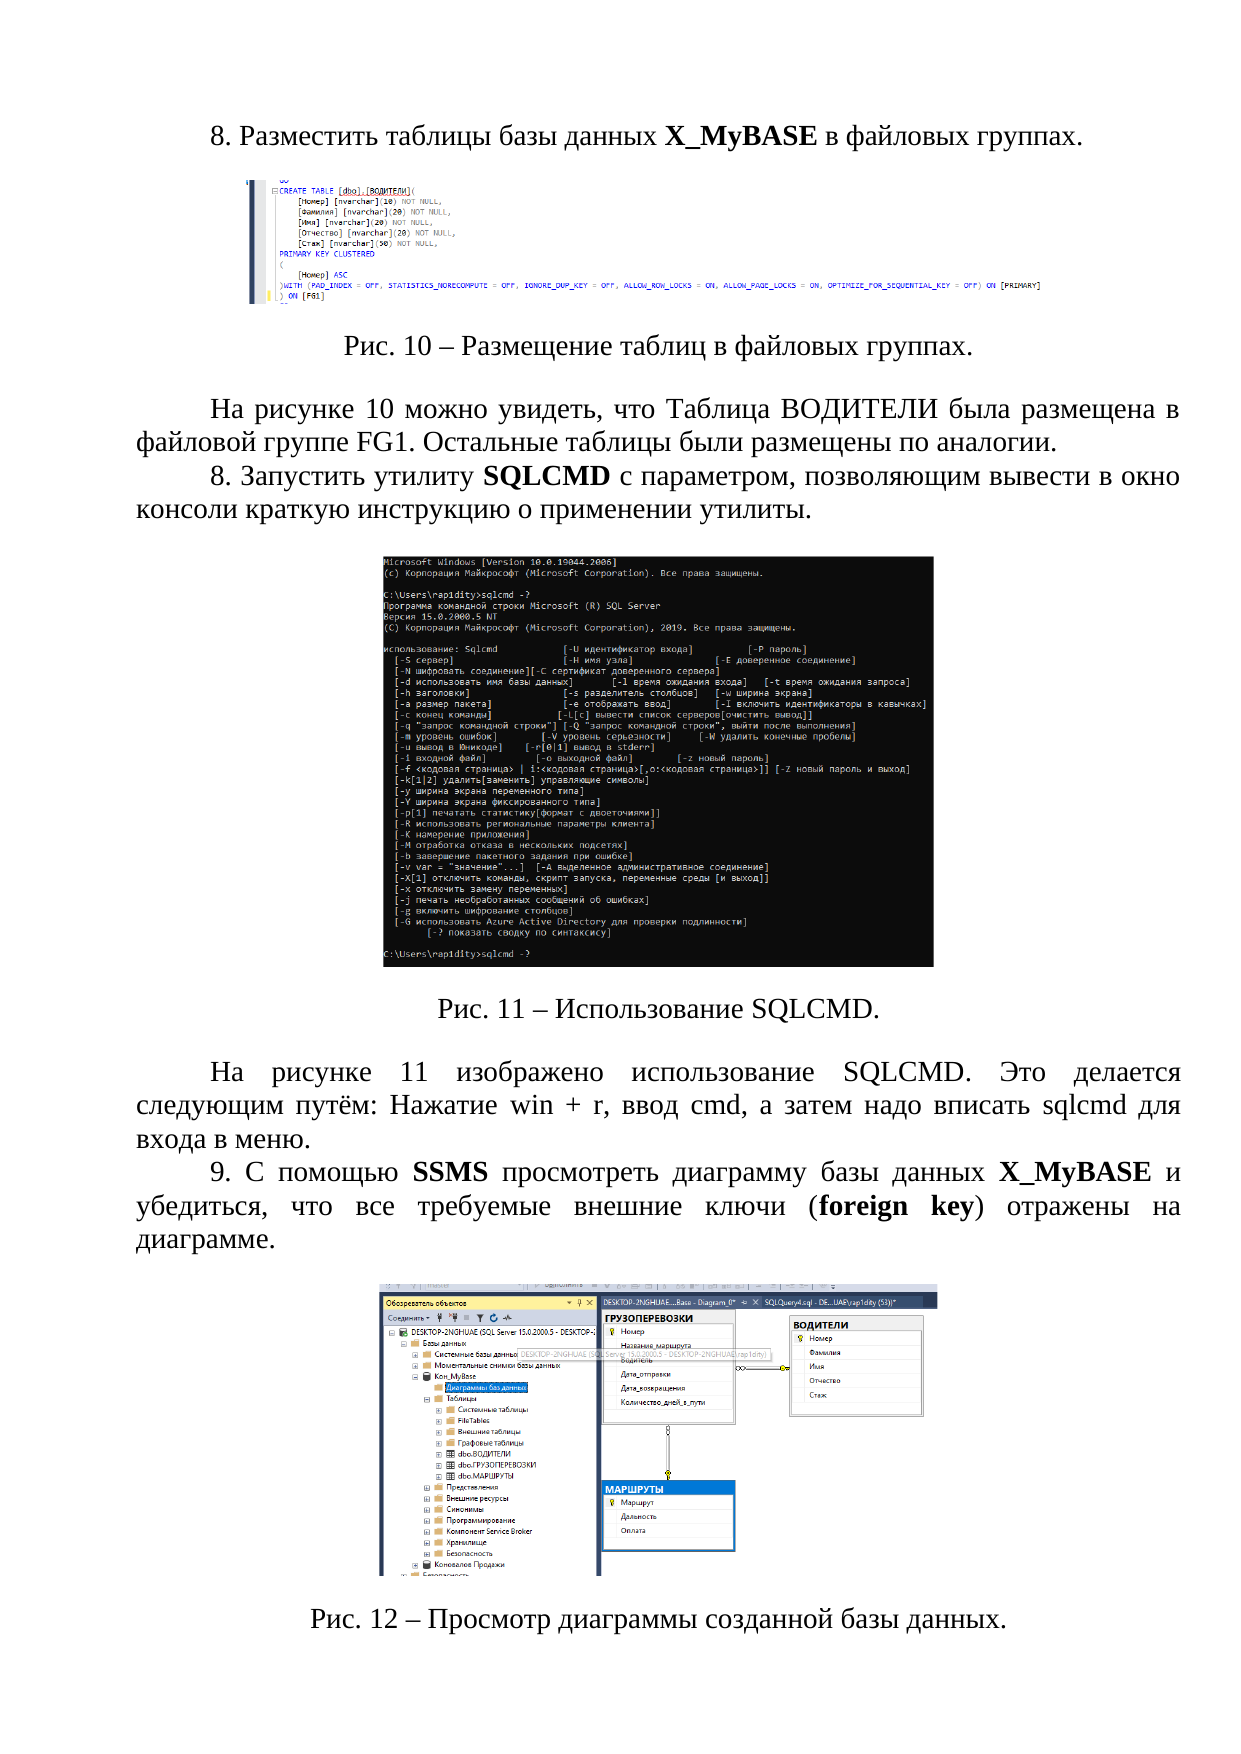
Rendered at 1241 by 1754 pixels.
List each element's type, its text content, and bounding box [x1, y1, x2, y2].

text Рис. 10 – Размещение таблиц в файловых группах. [136, 328, 1181, 362]
text 8. Запустить утилиту SQLCMD с параметром, позволяющим вывести в окно консоли краткую инструкцию о применении утилиты. [136, 458, 1181, 525]
text Рис. 11 – Использование SQLCMD. [136, 991, 1181, 1025]
text На рисунке 11 изображено использование SQLCMD. Это делается следующим путём: Нажатие win + r, ввод cmd, а затем надо вписать sqlcmd для входа в меню. [136, 1054, 1181, 1154]
text 9. С помощью SSMS просмотреть диаграмму базы данных X_MyBASE и убедиться, что все требуемые внешние ключи (foreign key) отражены на диаграмме. [136, 1154, 1181, 1255]
picture [246, 180, 1071, 304]
picture [379, 1284, 938, 1576]
text 8. Разместить таблицы базы данных X_MyBASE в файловых группах. [136, 118, 1181, 152]
text На рисунке 10 можно увидеть, что Таблица ВОДИТЕЛИ была размещена в файловой группе FG1. Остальные таблицы были размещены по аналогии. [136, 391, 1181, 458]
text Рис. 12 – Просмотр диаграммы созданной базы данных. [136, 1601, 1181, 1634]
picture [383, 554, 934, 967]
